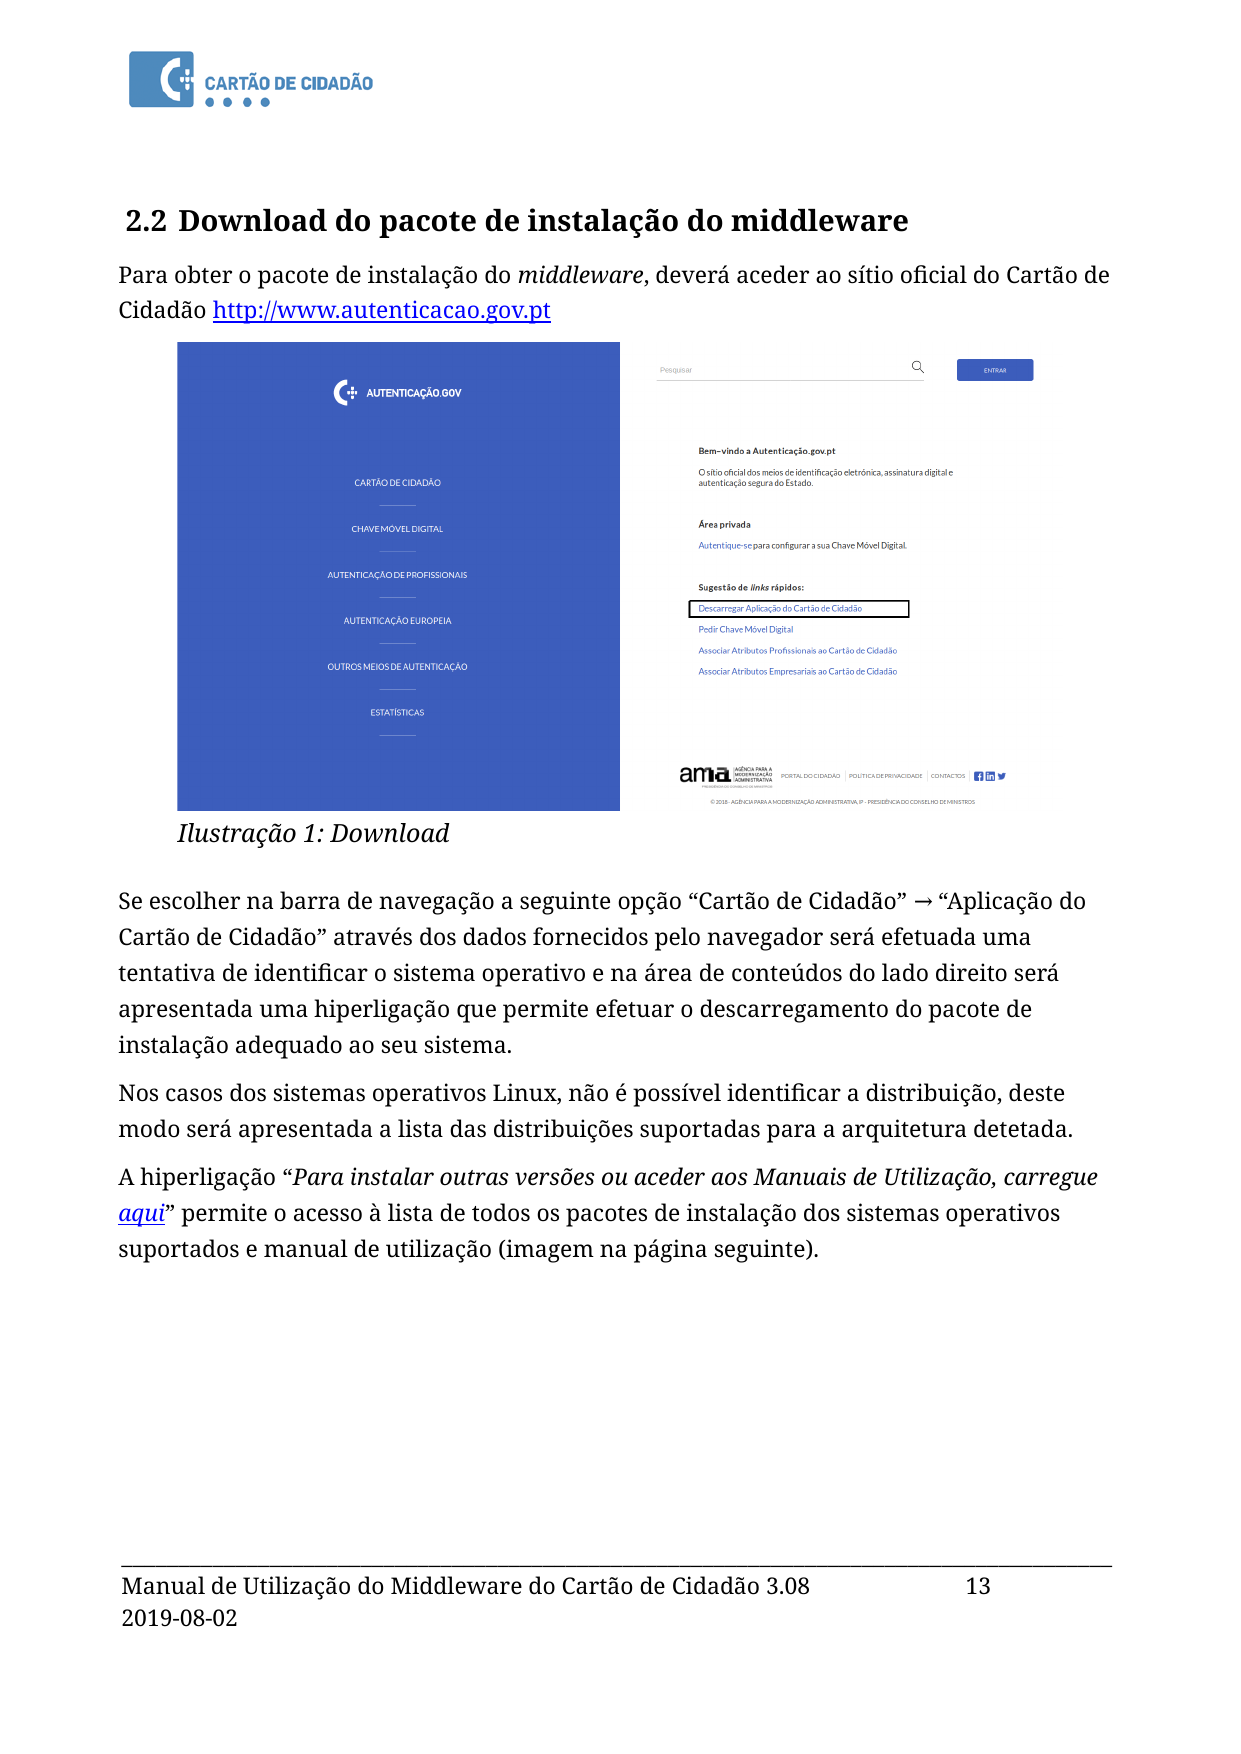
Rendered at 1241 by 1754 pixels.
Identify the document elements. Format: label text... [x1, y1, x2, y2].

subtitle Download do pacote de instalação do middleware [118, 200, 1122, 240]
text Se escolher na barra de navegação a seguinte opção “Cartão de Cidadão” → “Aplicação do Cartão de Cidadão” através dos dados fornecidos pelo navegador será efetuada uma tentativa de identificar o sistema operativo e na área de conteúdos do lado direito será apresentada uma hiperligação que permite efetuar o descarregamento do pacote de instalação adequado ao seu sistema. [118, 343, 1122, 1060]
text Para obter o pacote de instalação do middleware, deverá aceder ao sítio oficial do Cartão de Cidadão http://www.autenticacao.gov.pt [118, 258, 1122, 326]
picture [177, 342, 1063, 811]
text A hiperligação “Para instalar outras versões ou aceder aos Manuais de Utilização, carregue aqui” permite o acesso à lista de todos os pacotes de instalação dos sistemas operativos suportados e manual de utilização (imagem na página seguinte). [118, 1161, 1122, 1264]
text Nos casos dos sistemas operativos Linux, não é possível identificar a distribuição, deste modo será apresentada a lista das distribuições suportadas para a arquitetura detetada. [118, 1077, 1122, 1144]
picture [127, 45, 420, 115]
text Ilustração 1: Download [177, 811, 1063, 850]
